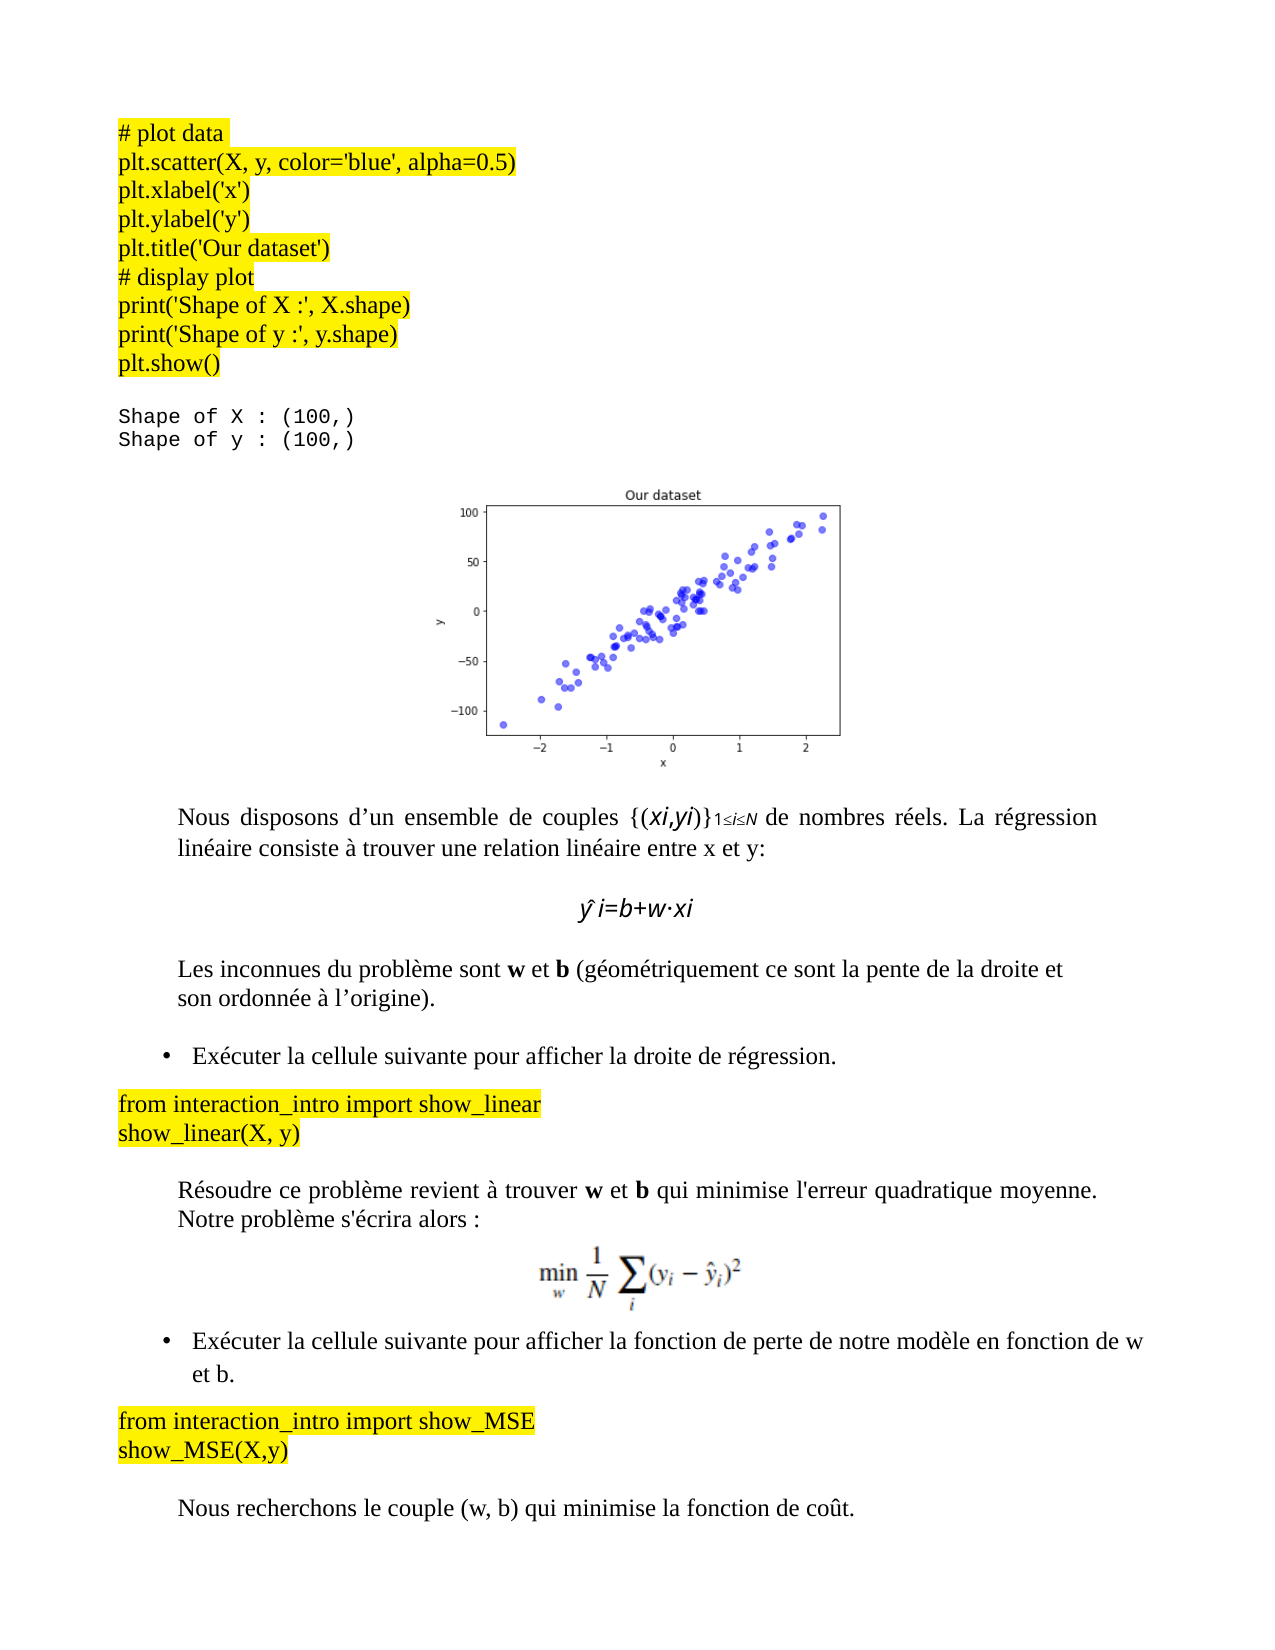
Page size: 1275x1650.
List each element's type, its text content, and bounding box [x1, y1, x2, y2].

text plt.xlabel('x') [118, 176, 1157, 204]
text show_MSE(X,y) [118, 1435, 1157, 1464]
text Les inconnues du problème sont w et b (géométriquement ce sont la pente de la droite et son ordonnée à l’origine). [177, 954, 1098, 1012]
text from interaction_intro import show_linear [118, 1089, 1157, 1118]
text plt.title('Our dataset') [118, 233, 1157, 262]
text plt.ylabel('y') [118, 204, 1157, 233]
text Shape of X : (100,) [118, 406, 1157, 429]
text ŷ i=b+w⋅xi [177, 891, 1098, 925]
text # display plot [118, 262, 1157, 291]
text from interaction_intro import show_MSE [118, 1406, 1157, 1435]
text Shape of y : (100,) [118, 429, 1157, 453]
list Exécuter la cellule suivante pour afficher la fonction de perte de notre modèle en fonction de w et b. [162, 1326, 1157, 1388]
text print('Shape of y :', y.shape) [118, 319, 1157, 348]
text print('Shape of X :', X.shape) [118, 291, 1157, 319]
picture [428, 482, 847, 775]
text Résoudre ce problème revient à trouver w et b qui minimise l'erreur quadratique moyenne. Notre problème s'écrira alors : [177, 1175, 1098, 1233]
list Exécuter la cellule suivante pour afficher la droite de régression. [162, 1041, 1157, 1070]
text plt.scatter(X, y, color='blue', alpha=0.5) [118, 147, 1157, 176]
text Nous disposons d’un ensemble de couples {(xi,yi)}1≤i≤N de nombres réels. La régression linéaire consiste à trouver une relation linéaire entre x et y: [177, 799, 1098, 861]
text Nous recherchons le couple (w, b) qui minimise la fonction de coût. [177, 1493, 1098, 1521]
text plt.show() [118, 348, 1157, 377]
text # plot data [118, 118, 1157, 147]
text show_linear(X, y) [118, 1118, 1157, 1147]
picture [524, 1234, 751, 1317]
